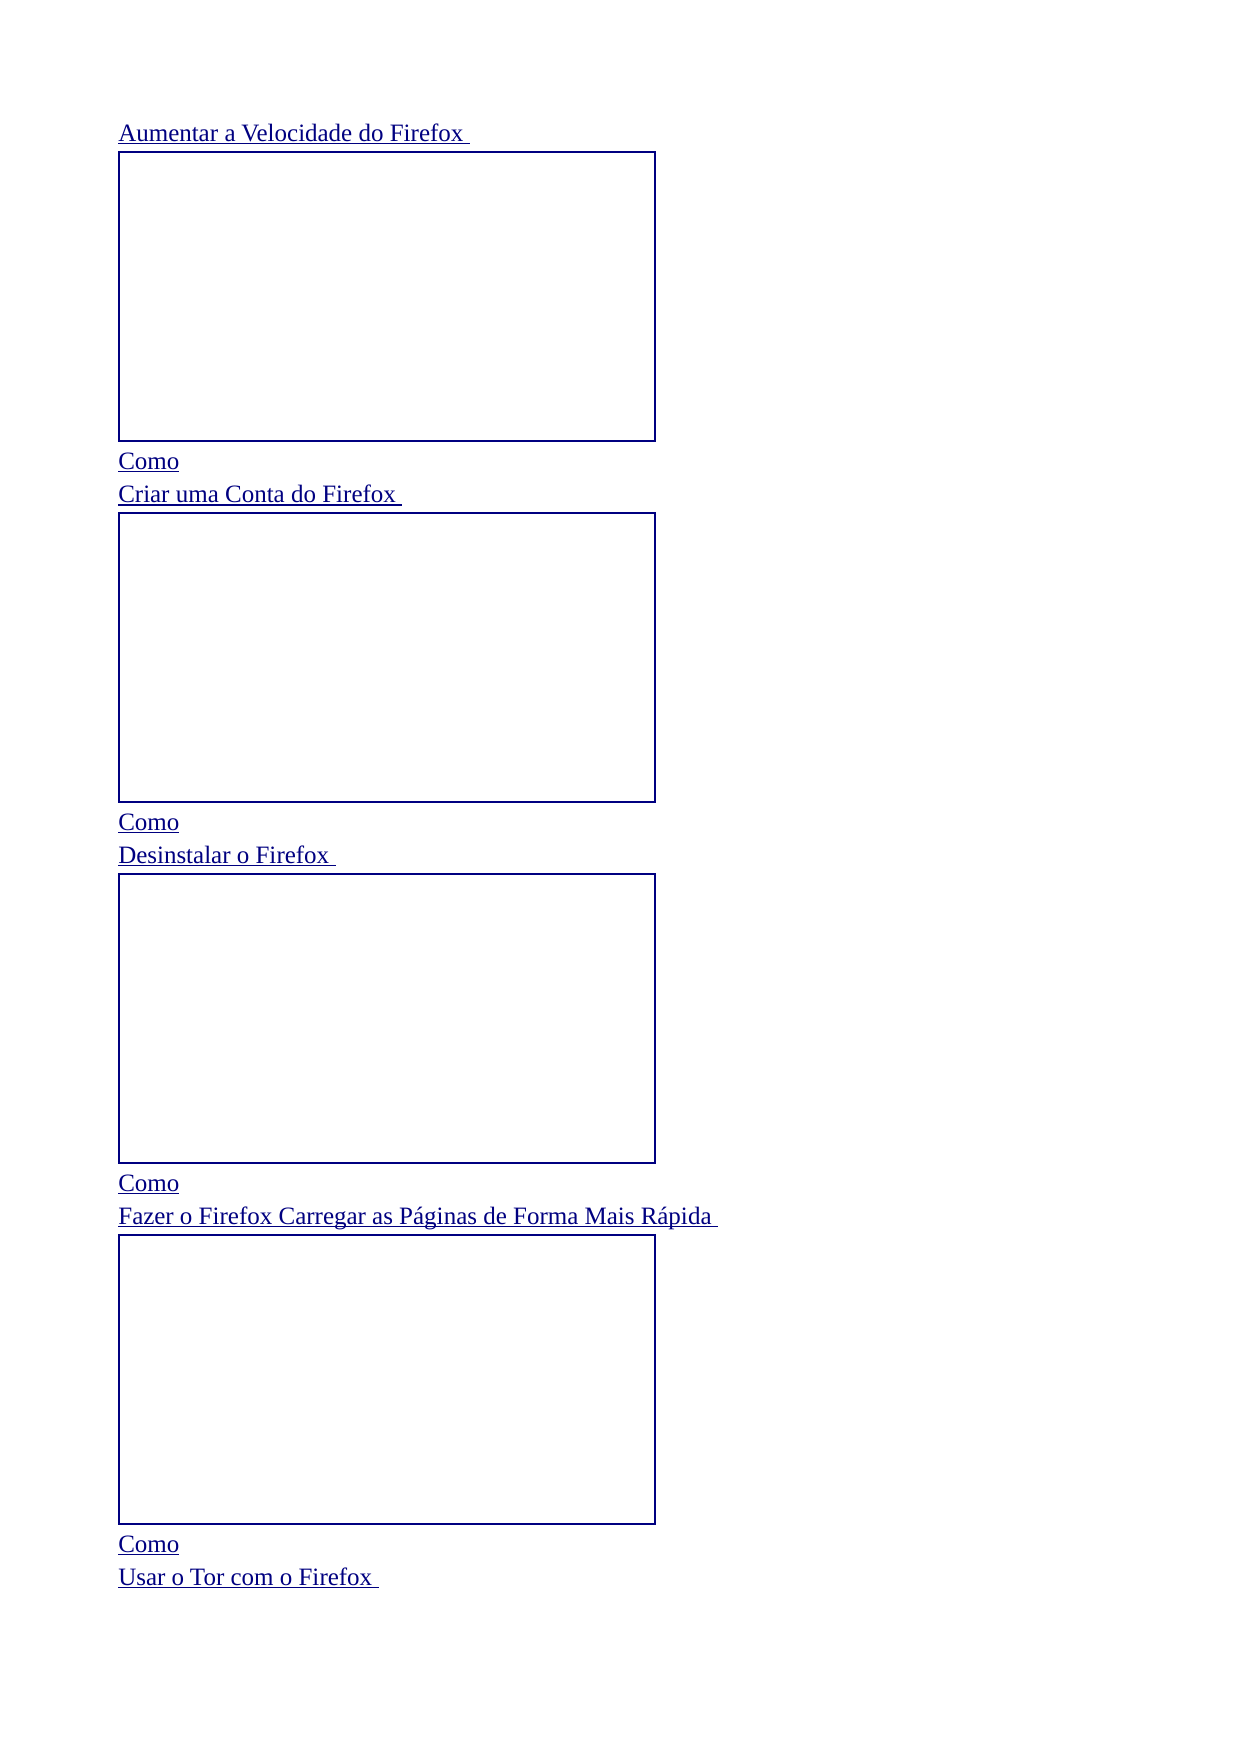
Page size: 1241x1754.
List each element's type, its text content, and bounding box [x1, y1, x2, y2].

text Fazer o Firefox Carregar as Páginas de Forma Mais Rápida [118, 1201, 1122, 1230]
text Como [118, 1529, 1122, 1558]
text Usar o Tor com o Firefox [118, 1562, 1122, 1591]
text Como [118, 1168, 1122, 1197]
text Como [118, 446, 1122, 475]
text Aumentar a Velocidade do Firefox [118, 118, 1122, 147]
text Desinstalar o Firefox [118, 840, 1122, 869]
text Como [118, 807, 1122, 836]
text Criar uma Conta do Firefox [118, 479, 1122, 508]
